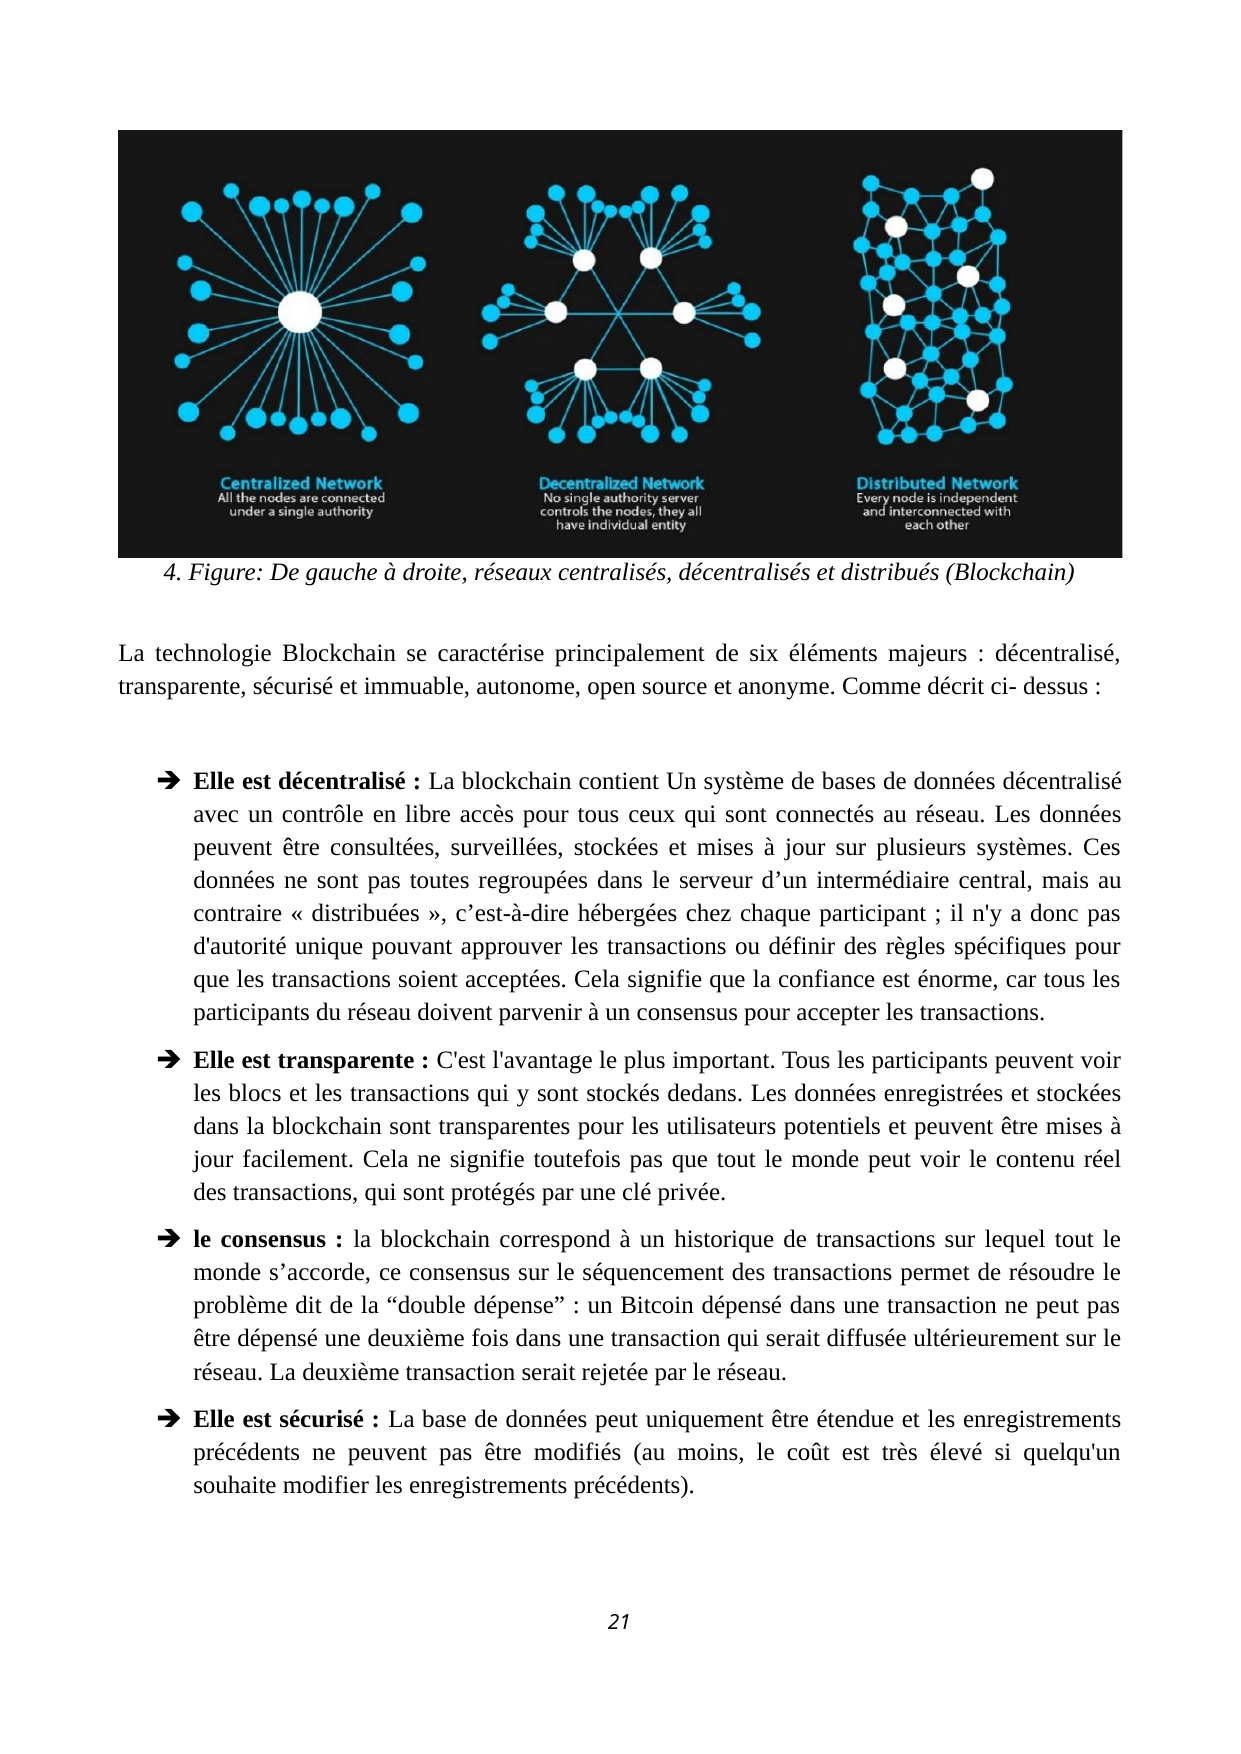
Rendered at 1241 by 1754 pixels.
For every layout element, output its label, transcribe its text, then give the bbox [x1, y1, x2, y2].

list Elle est décentralisé : La blockchain contient Un système de bases de données décentralisé avec un contrôle en libre accès pour tous ceux qui sont connectés au réseau. Les données peuvent être consultées, surveillées, stockées et mises à jour sur plusieurs systèmes. Ces données ne sont pas toutes regroupées dans le serveur d’un intermédiaire central, mais au contraire « distribuées », c’est-à-dire hébergées chez chaque participant ; il n'y a donc pas d'autorité unique pouvant approuver les transactions ou définir des règles spécifiques pour que les transactions soient acceptées. Cela signifie que la confiance est énorme, car tous les participants du réseau doivent parvenir à un consensus pour accepter les transactions. [156, 766, 1122, 1026]
picture [118, 130, 1123, 558]
list Elle est sécurisé : La base de données peut uniquement être étendue et les enregistrements précédents ne peuvent pas être modifiés (au moins, le coût est très élevé si quelqu'un souhaite modifier les enregistrements précédents). [156, 1404, 1122, 1499]
list le consensus : la blockchain correspond à un historique de transactions sur lequel tout le monde s’accorde, ce consensus sur le séquencement des transactions permet de résoudre le problème dit de la “double dépense” : un Bitcoin dépensé dans une transaction ne peut pas être dépensé une deuxième fois dans une transaction qui serait diffusée ultérieurement sur le réseau. La deuxième transaction serait rejetée par le réseau. [156, 1224, 1122, 1385]
text La technologie Blockchain se caractérise principalement de six éléments majeurs : décentralisé, transparente, sécurisé et immuable, autonome, open source et anonyme. Comme décrit ci- dessus : [118, 638, 1122, 699]
list Elle est transparente : C'est l'avantage le plus important. Tous les participants peuvent voir les blocs et les transactions qui y sont stockés dedans. Les données enregistrées et stockées dans la blockchain sont transparentes pour les utilisateurs potentiels et peuvent être mises à jour facilement. Cela ne signifie toutefois pas que tout le monde peut voir le contenu réel des transactions, qui sont protégés par une clé privée. [156, 1045, 1122, 1206]
text 4. Figure: De gauche à droite, réseaux centralisés, décentralisés et distribués (Blockchain) [118, 558, 1122, 586]
